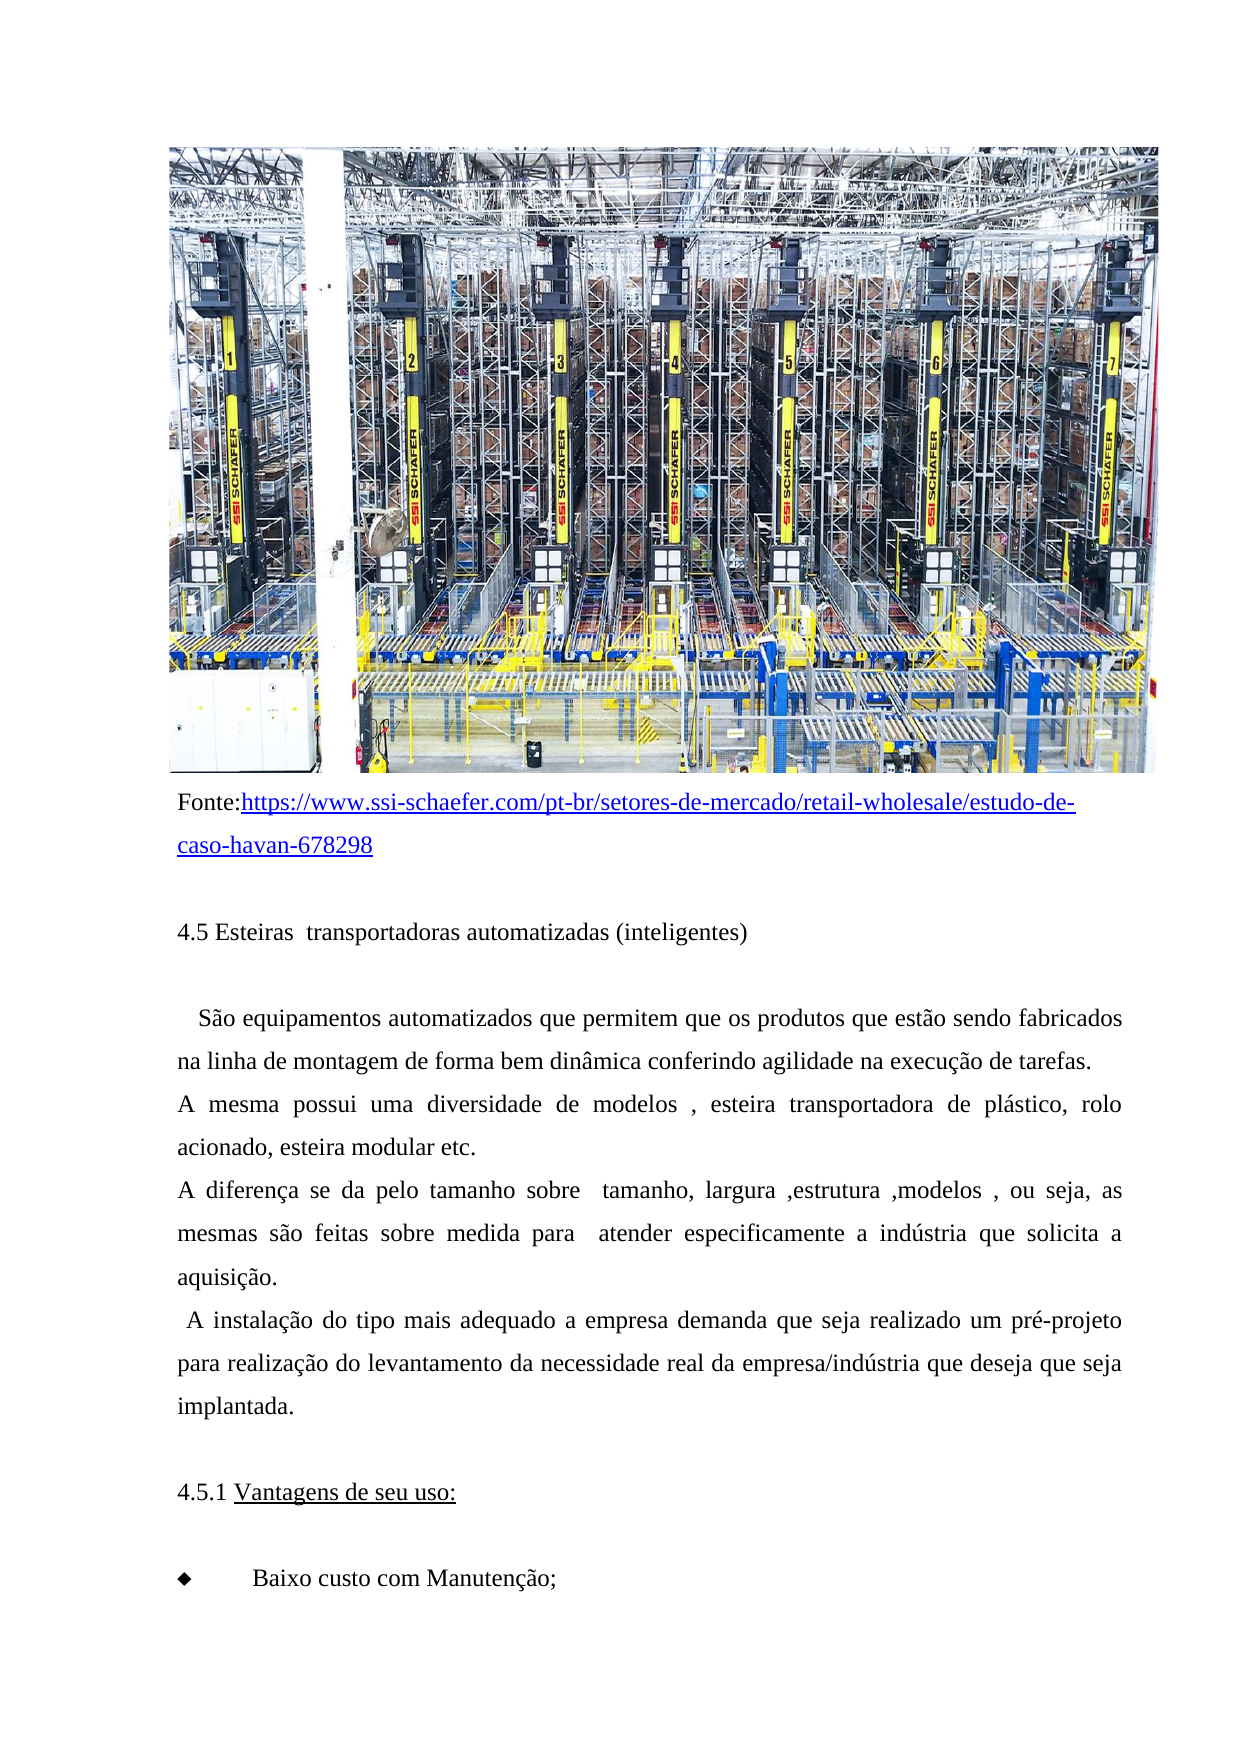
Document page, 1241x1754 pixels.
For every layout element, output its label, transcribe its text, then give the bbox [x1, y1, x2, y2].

text São equipamentos automatizados que permitem que os produtos que estão sendo fabricados na linha de montagem de forma bem dinâmica conferindo agilidade na execução de tarefas. [177, 1003, 1123, 1075]
picture [169, 147, 1159, 773]
text A diferença se da pelo tamanho sobre tamanho, largura ,estrutura ,modelos , ou seja, as mesmas são feitas sobre medida para atender especificamente a indústria que solicita a aquisição. [177, 1175, 1123, 1290]
text 4.5.1 Vantagens de seu uso: [177, 1477, 1123, 1506]
list Baixo custo com Manutenção; [177, 1563, 1123, 1592]
text A instalação do tipo mais adequado a empresa demanda que seja realizado um pré-projeto para realização do levantamento da necessidade real da empresa/indústria que deseja que seja implantada. [177, 1305, 1123, 1420]
text Fonte:https://www.ssi-schaefer.com/pt-br/setores-de-mercado/retail-wholesale/estudo-de-caso-havan-678298 [177, 773, 1123, 859]
text A mesma possui uma diversidade de modelos , esteira transportadora de plástico, rolo acionado, esteira modular etc. [177, 1089, 1123, 1161]
text 4.5 Esteiras transportadoras automatizadas (inteligentes) [177, 917, 1123, 945]
